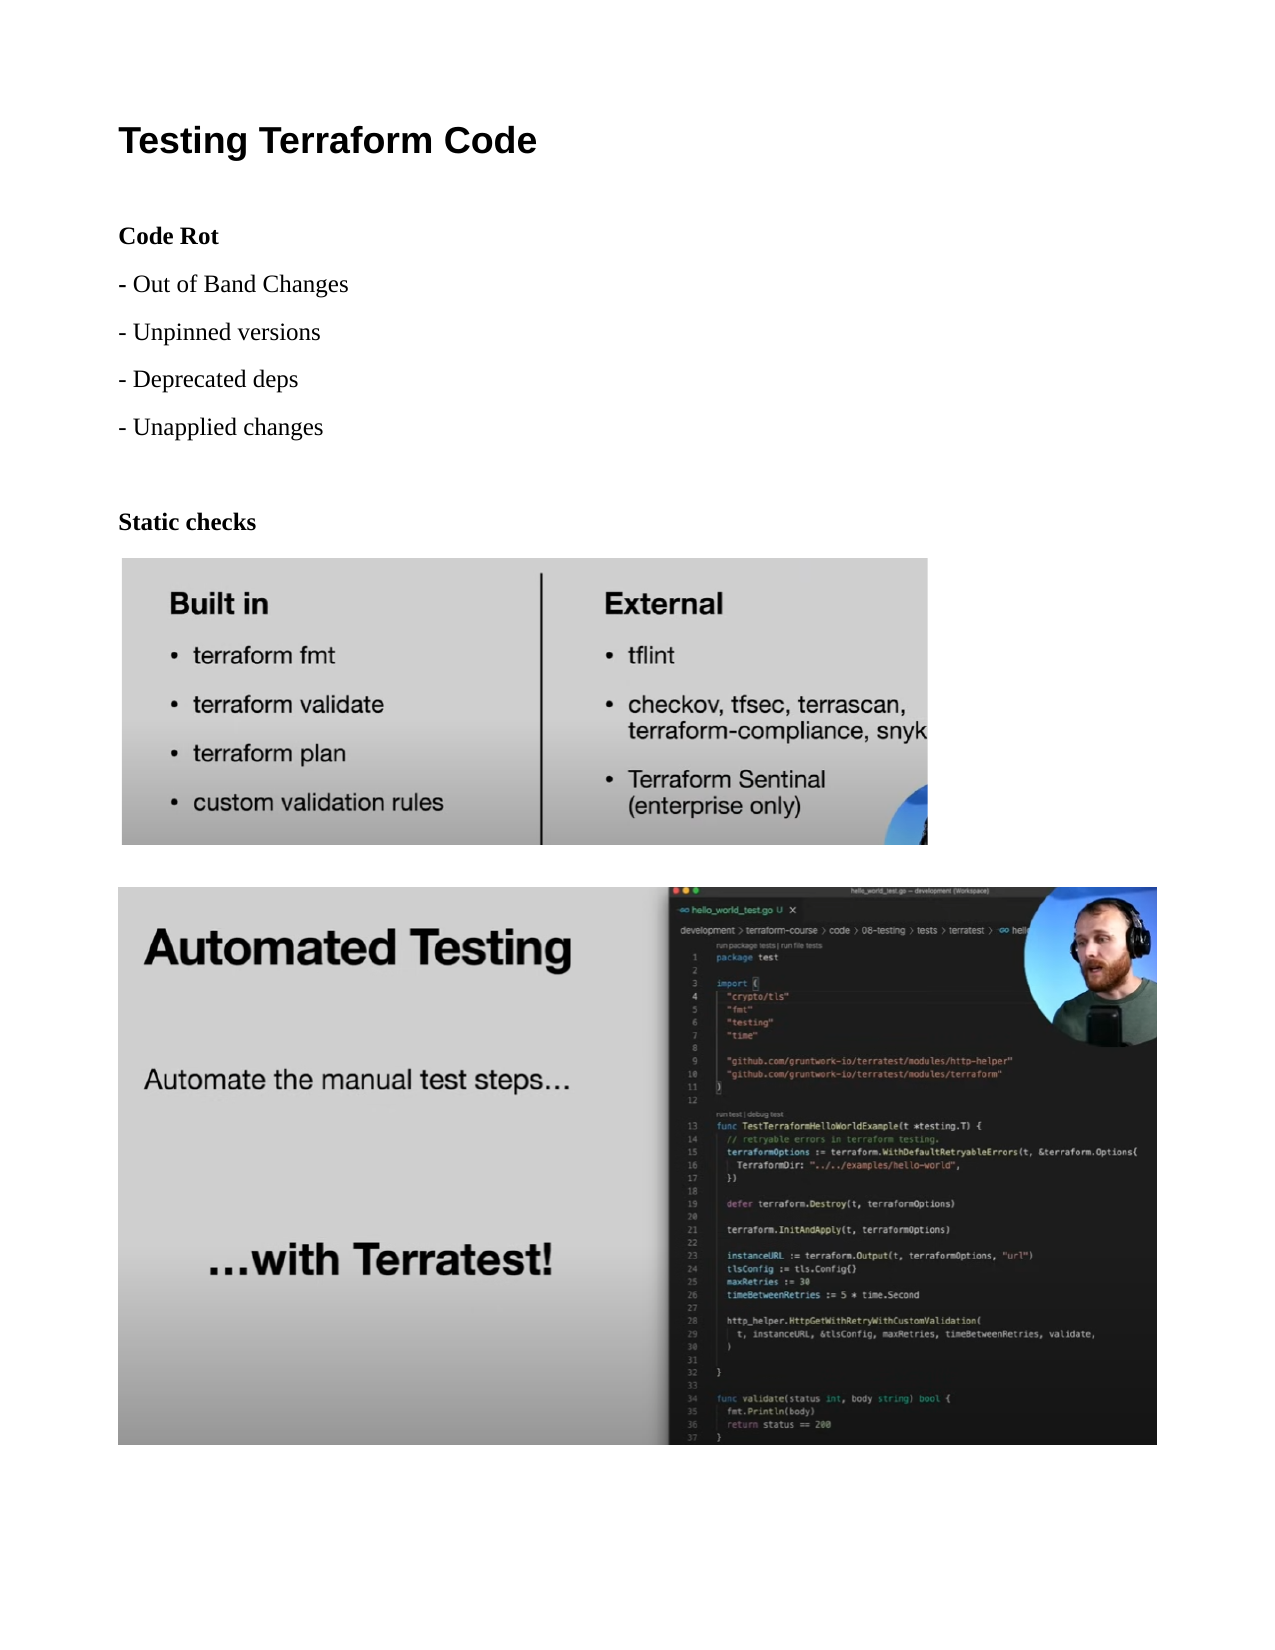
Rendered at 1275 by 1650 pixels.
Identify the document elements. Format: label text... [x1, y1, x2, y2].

picture [121, 558, 928, 845]
picture [118, 887, 1157, 1445]
text Static checks [118, 507, 1157, 536]
text Code Rot [118, 221, 1157, 250]
text - Deprecated deps [118, 364, 1157, 393]
text - Out of Band Changes [118, 269, 1157, 298]
text - Unapplied changes [118, 412, 1157, 441]
subtitle Testing Terraform Code [118, 118, 1157, 161]
text - Unpinned versions [118, 317, 1157, 345]
